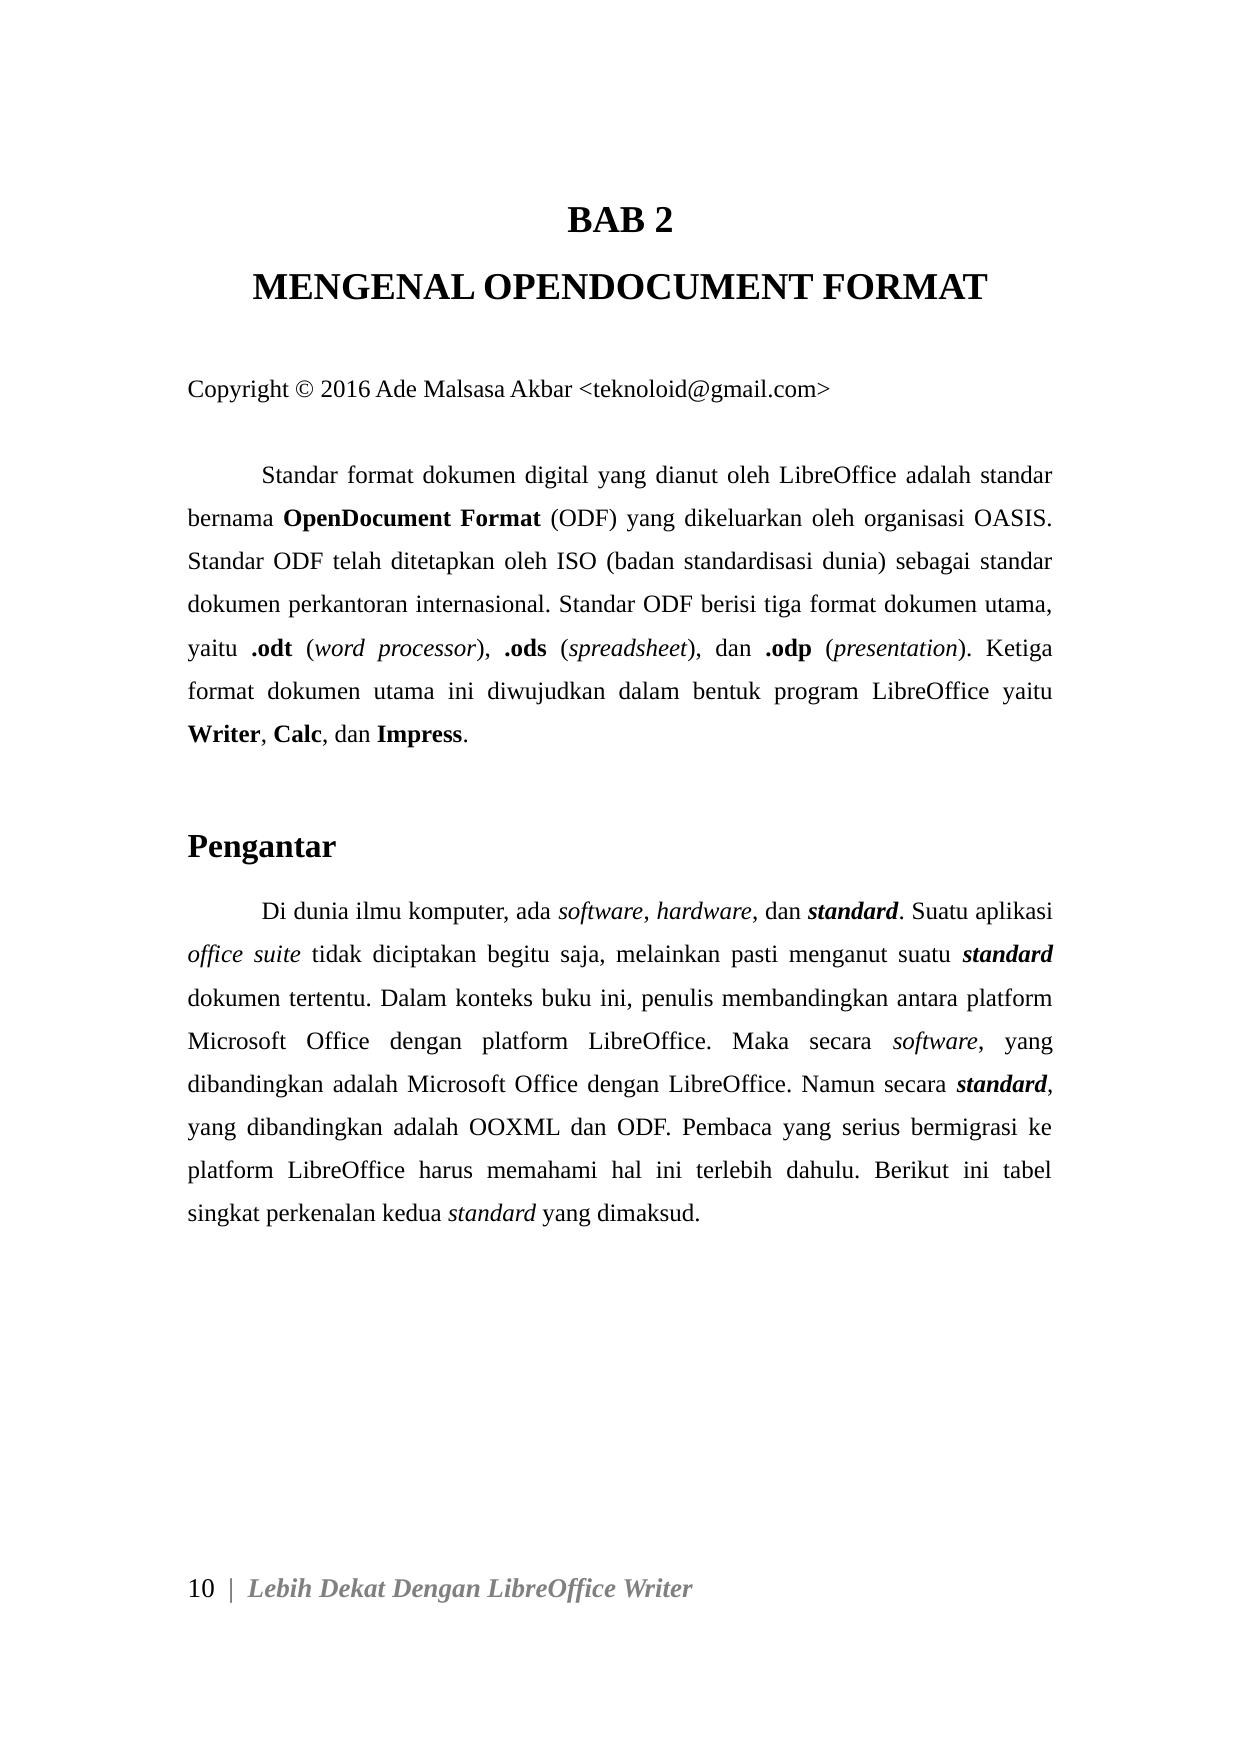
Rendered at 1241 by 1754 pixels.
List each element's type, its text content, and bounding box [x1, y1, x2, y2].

text MENGENAL OPENDOCUMENT FORMAT [187, 264, 1053, 308]
text BAB 2 [187, 197, 1053, 241]
subtitle BAB 2 MENGENAL OPENDOCUMENT FORMAT [187, 175, 1053, 184]
text Copyright © 2016 Ade Malsasa Akbar <teknoloid@gmail.com> [187, 374, 1053, 403]
text Di dunia ilmu komputer, ada software, hardware, dan standard. Suatu aplikasi office suite tidak diciptakan begitu saja, melainkan pasti menganut suatu standard dokumen tertentu. Dalam konteks buku ini, penulis membandingkan antara platform Microsoft Office dengan platform LibreOffice. Maka secara software, yang dibandingkan adalah Microsoft Office dengan LibreOffice. Namun secara standard, yang dibandingkan adalah OOXML dan ODF. Pembaca yang serius bermigrasi ke platform LibreOffice harus memahami hal ini terlebih dahulu. Berikut ini tabel singkat perkenalan kedua standard yang dimaksud. [187, 896, 1053, 1227]
text Standar format dokumen digital yang dianut oleh LibreOffice adalah standar bernama OpenDocument Format (ODF) yang dikeluarkan oleh organisasi OASIS. Standar ODF telah ditetapkan oleh ISO (badan standardisasi dunia) sebagai standar dokumen perkantoran internasional. Standar ODF berisi tiga format dokumen utama, yaitu .odt (word processor), .ods (spreadsheet), dan .odp (presentation). Ketiga format dokumen utama ini diwujudkan dalam bentuk program LibreOffice yaitu Writer, Calc, dan Impress. [187, 460, 1053, 748]
subtitle Pengantar [187, 826, 1053, 865]
